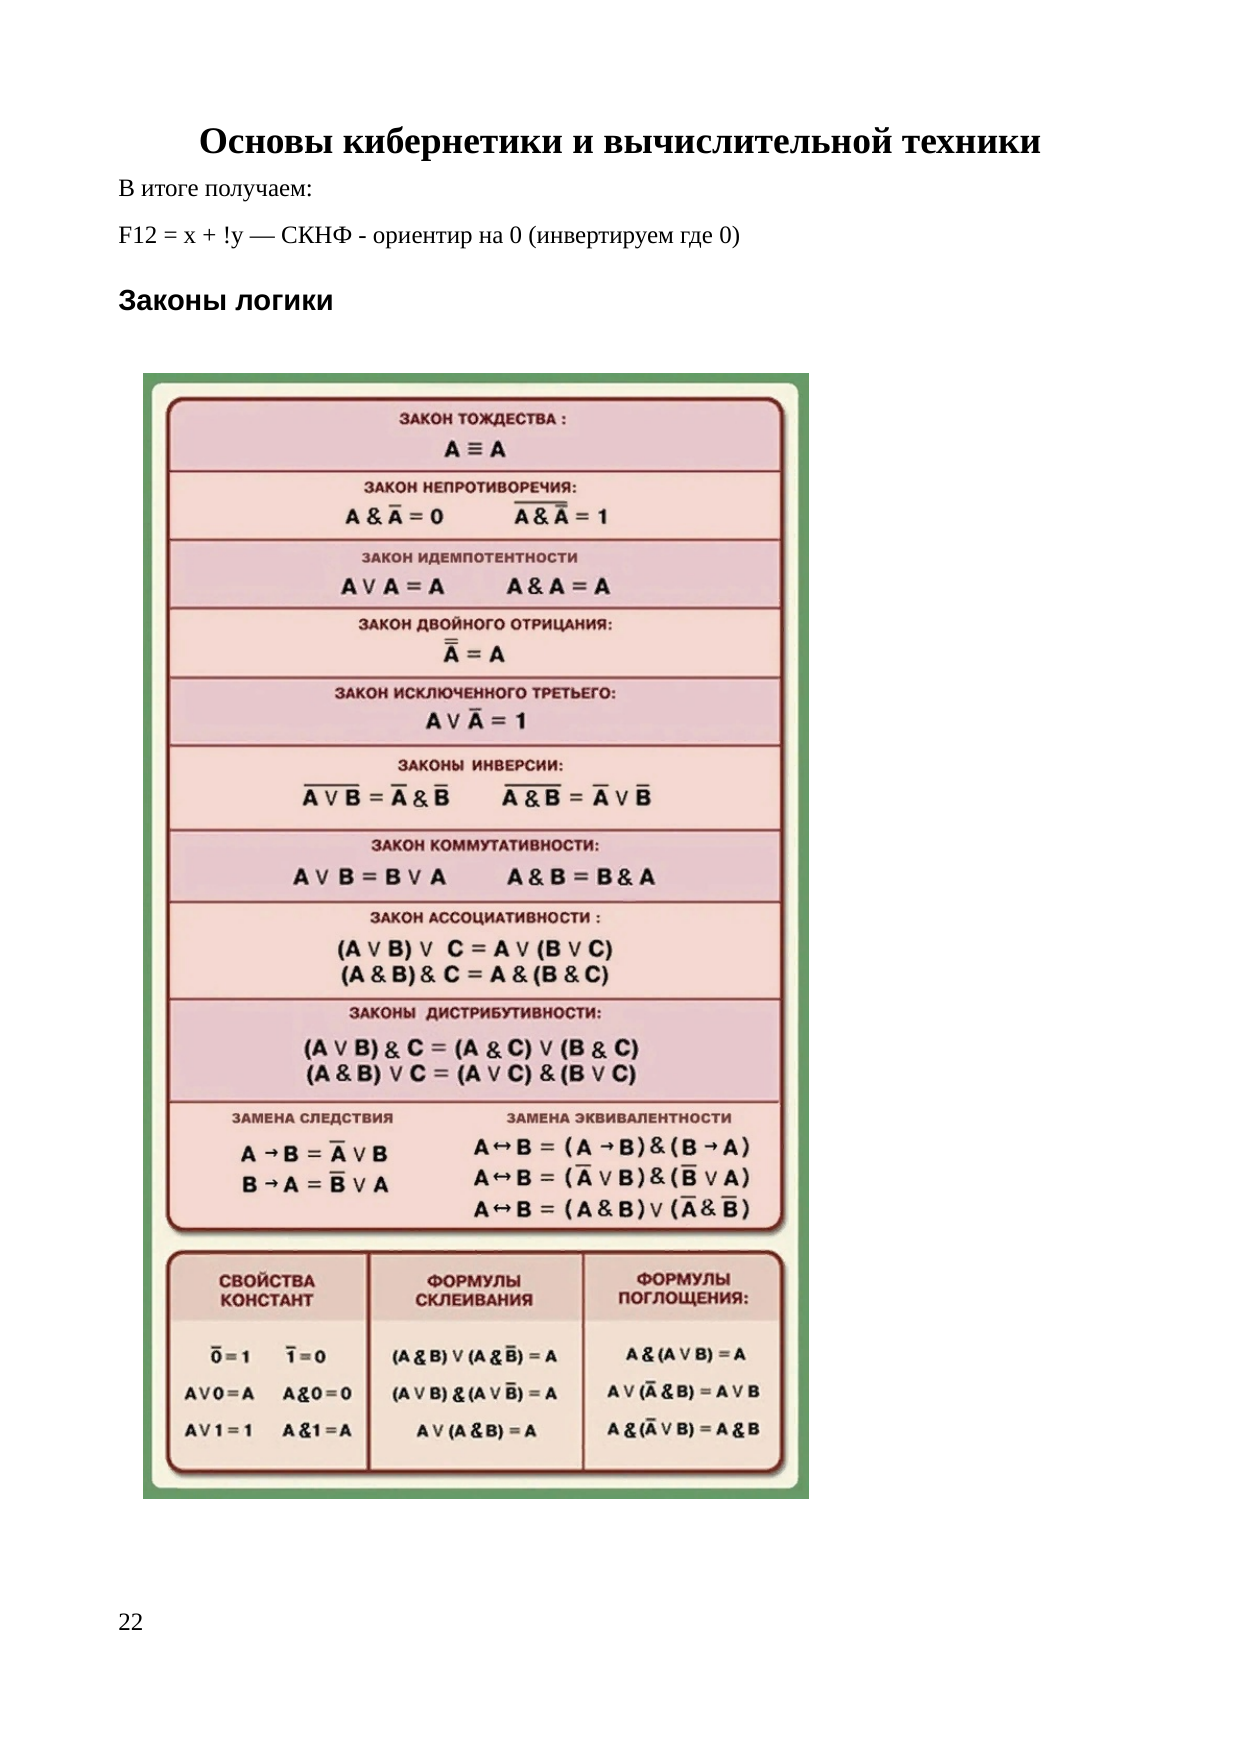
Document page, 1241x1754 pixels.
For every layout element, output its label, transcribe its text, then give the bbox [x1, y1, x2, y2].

picture [143, 373, 809, 1499]
subtitle Законы логики [118, 283, 1122, 316]
text F12 = x + !y — СКНФ - ориентир на 0 (инвертируем где 0) [118, 221, 1122, 249]
text В итоге получаем: [118, 173, 1122, 202]
